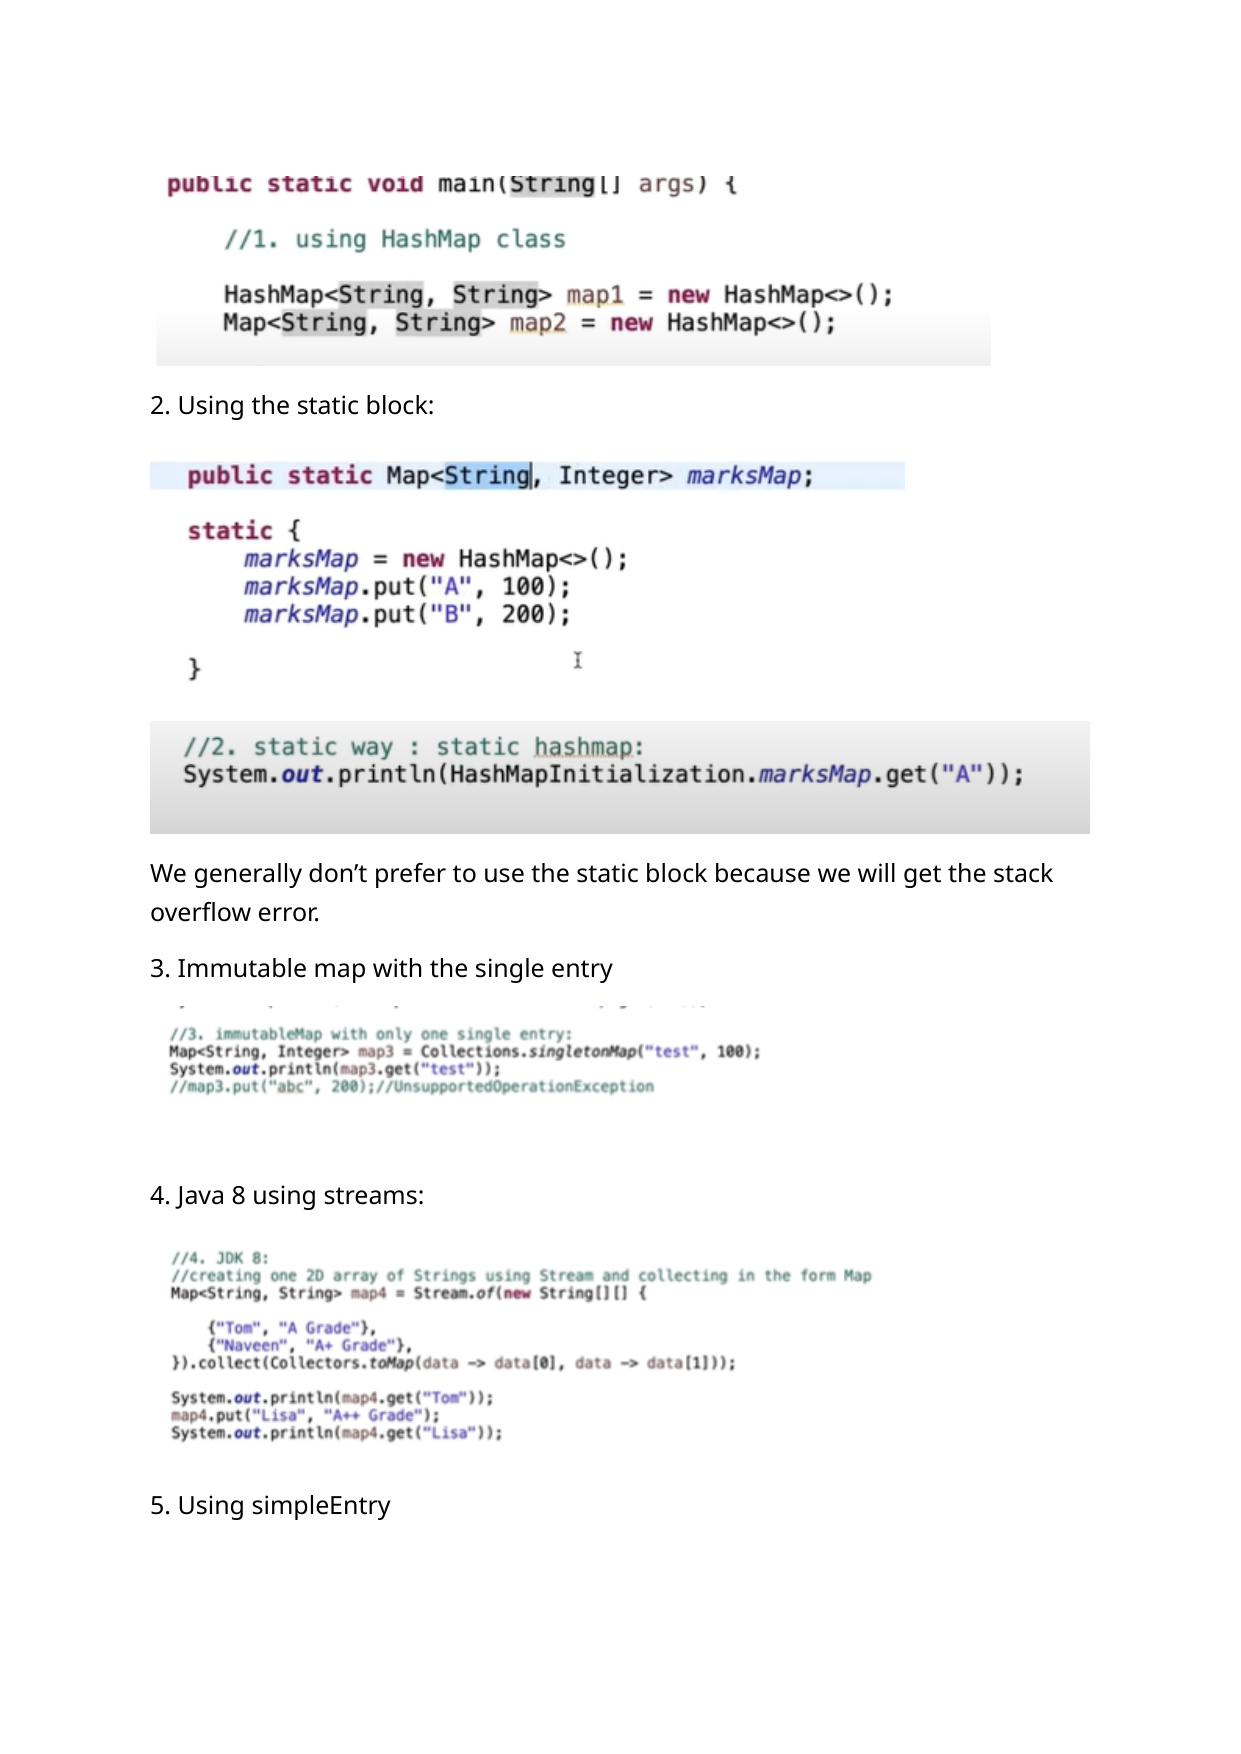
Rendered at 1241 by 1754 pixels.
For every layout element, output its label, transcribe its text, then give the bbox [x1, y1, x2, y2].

text 4. Java 8 using streams: [150, 1178, 1090, 1212]
text 3. Immutable map with the single entry [150, 950, 1090, 984]
text We generally don’t prefer to use the static block because we will get the stack overflow error. [150, 855, 1090, 929]
text 2. Using the static block: [150, 388, 1090, 422]
text 5. Using simpleEntry [150, 1488, 1090, 1522]
